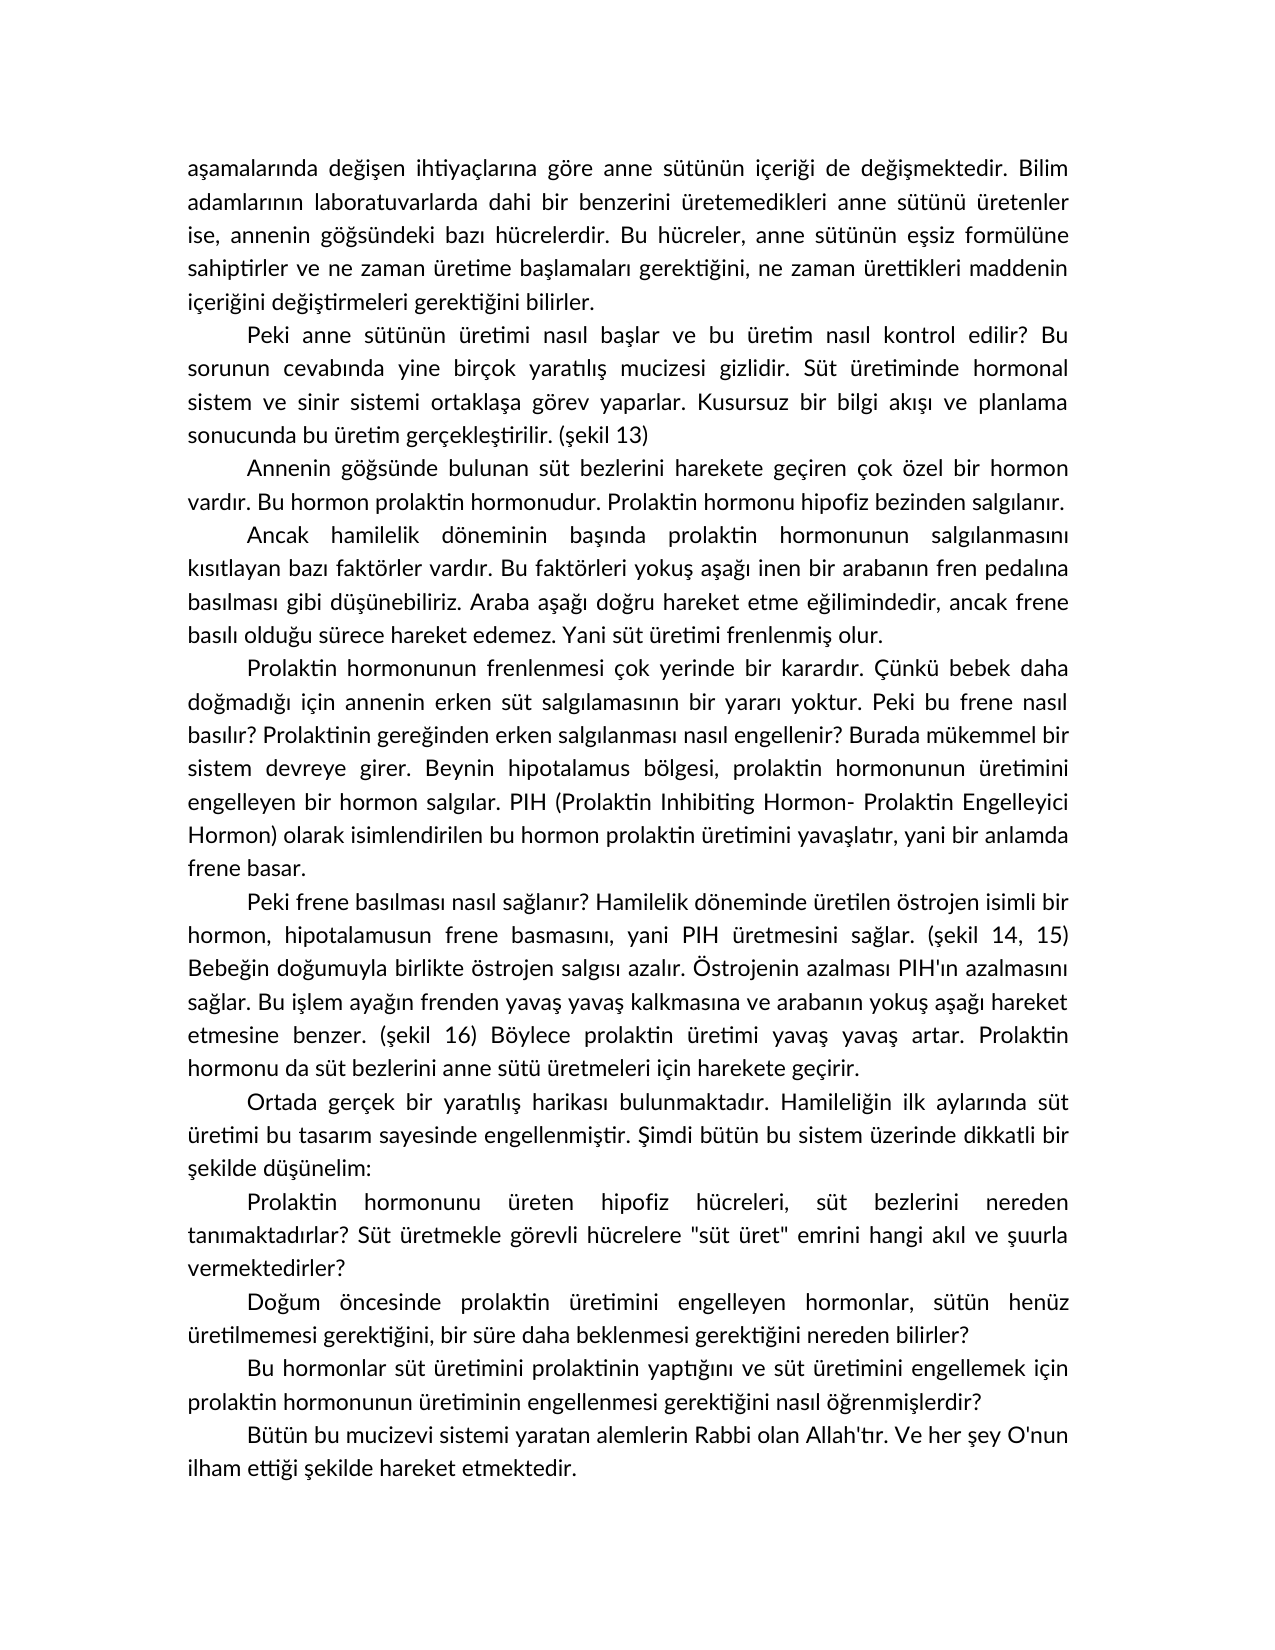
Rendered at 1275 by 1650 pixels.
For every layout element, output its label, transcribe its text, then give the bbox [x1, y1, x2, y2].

text Bütün bu mucizevi sistemi yaratan alemlerin Rabbi olan Allah'tır. Ve her şey O'nun ilham ettiği şekilde hareket etmektedir. [187, 1417, 1070, 1483]
text Prolaktin hormonunu üreten hipofiz hücreleri, süt bezlerini nereden tanımaktadırlar? Süt üretmekle görevli hücrelere "süt üret" emrini hangi akıl ve şuurla vermektedirler? [187, 1183, 1070, 1283]
text Peki anne sütünün üretimi nasıl başlar ve bu üretim nasıl kontrol edilir? Bu sorunun cevabında yine birçok yaratılış mucizesi gizlidir. Süt üretiminde hormonal sistem ve sinir sistemi ortaklaşa görev yaparlar. Kusursuz bir bilgi akışı ve planlama sonucunda bu üretim gerçekleştirilir. (şekil 13) [187, 317, 1070, 450]
text Peki frene basılması nasıl sağlanır? Hamilelik döneminde üretilen östrojen isimli bir hormon, hipotalamusun frene basmasını, yani PIH üretmesini sağlar. (şekil 14, 15) Bebeğin doğumuyla birlikte östrojen salgısı azalır. Östrojenin azalması PIH'ın azalmasını sağlar. Bu işlem ayağın frenden yavaş yavaş kalkmasına ve arabanın yokuş aşağı hareket etmesine benzer. (şekil 16) Böylece prolaktin üretimi yavaş yavaş artar. Prolaktin hormonu da süt bezlerini anne sütü üretmeleri için harekete geçirir. [187, 883, 1070, 1083]
text Ortada gerçek bir yaratılış harikası bulunmaktadır. Hamileliğin ilk aylarında süt üretimi bu tasarım sayesinde engellenmiştir. Şimdi bütün bu sistem üzerinde dikkatli bir şekilde düşünelim: [187, 1083, 1070, 1183]
text Annenin göğsünde bulunan süt bezlerini harekete geçiren çok özel bir hormon vardır. Bu hormon prolaktin hormonudur. Prolaktin hormonu hipofiz bezinden salgılanır. [187, 450, 1070, 517]
text Doğum öncesinde prolaktin üretimini engelleyen hormonlar, sütün henüz üretilmemesi gerektiğini, bir süre daha beklenmesi gerektiğini nereden bilirler? [187, 1283, 1070, 1350]
text aşamalarında değişen ihtiyaçlarına göre anne sütünün içeriği de değişmektedir. Bilim adamlarının laboratuvarlarda dahi bir benzerini üretemedikleri anne sütünü üretenler ise, annenin göğsündeki bazı hücrelerdir. Bu hücreler, anne sütünün eşsiz formülüne sahiptirler ve ne zaman üretime başlamaları gerektiğini, ne zaman ürettikleri maddenin içeriğini değiştirmeleri gerektiğini bilirler. [187, 150, 1070, 317]
text Ancak hamilelik döneminin başında prolaktin hormonunun salgılanmasını kısıtlayan bazı faktörler vardır. Bu faktörleri yokuş aşağı inen bir arabanın fren pedalına basılması gibi düşünebiliriz. Araba aşağı doğru hareket etme eğilimindedir, ancak frene basılı olduğu sürece hareket edemez. Yani süt üretimi frenlenmiş olur. [187, 517, 1070, 650]
text Prolaktin hormonunun frenlenmesi çok yerinde bir karardır. Çünkü bebek daha doğmadığı için annenin erken süt salgılamasının bir yararı yoktur. Peki bu frene nasıl basılır? Prolaktinin gereğinden erken salgılanması nasıl engellenir? Burada mükemmel bir sistem devreye girer. Beynin hipotalamus bölgesi, prolaktin hormonunun üretimini engelleyen bir hormon salgılar. PIH (Prolaktin Inhibiting Hormon- Prolaktin Engelleyici Hormon) olarak isimlendirilen bu hormon prolaktin üretimini yavaşlatır, yani bir anlamda frene basar. [187, 650, 1070, 883]
text Bu hormonlar süt üretimini prolaktinin yaptığını ve süt üretimini engellemek için prolaktin hormonunun üretiminin engellenmesi gerektiğini nasıl öğrenmişlerdir? [187, 1350, 1070, 1417]
